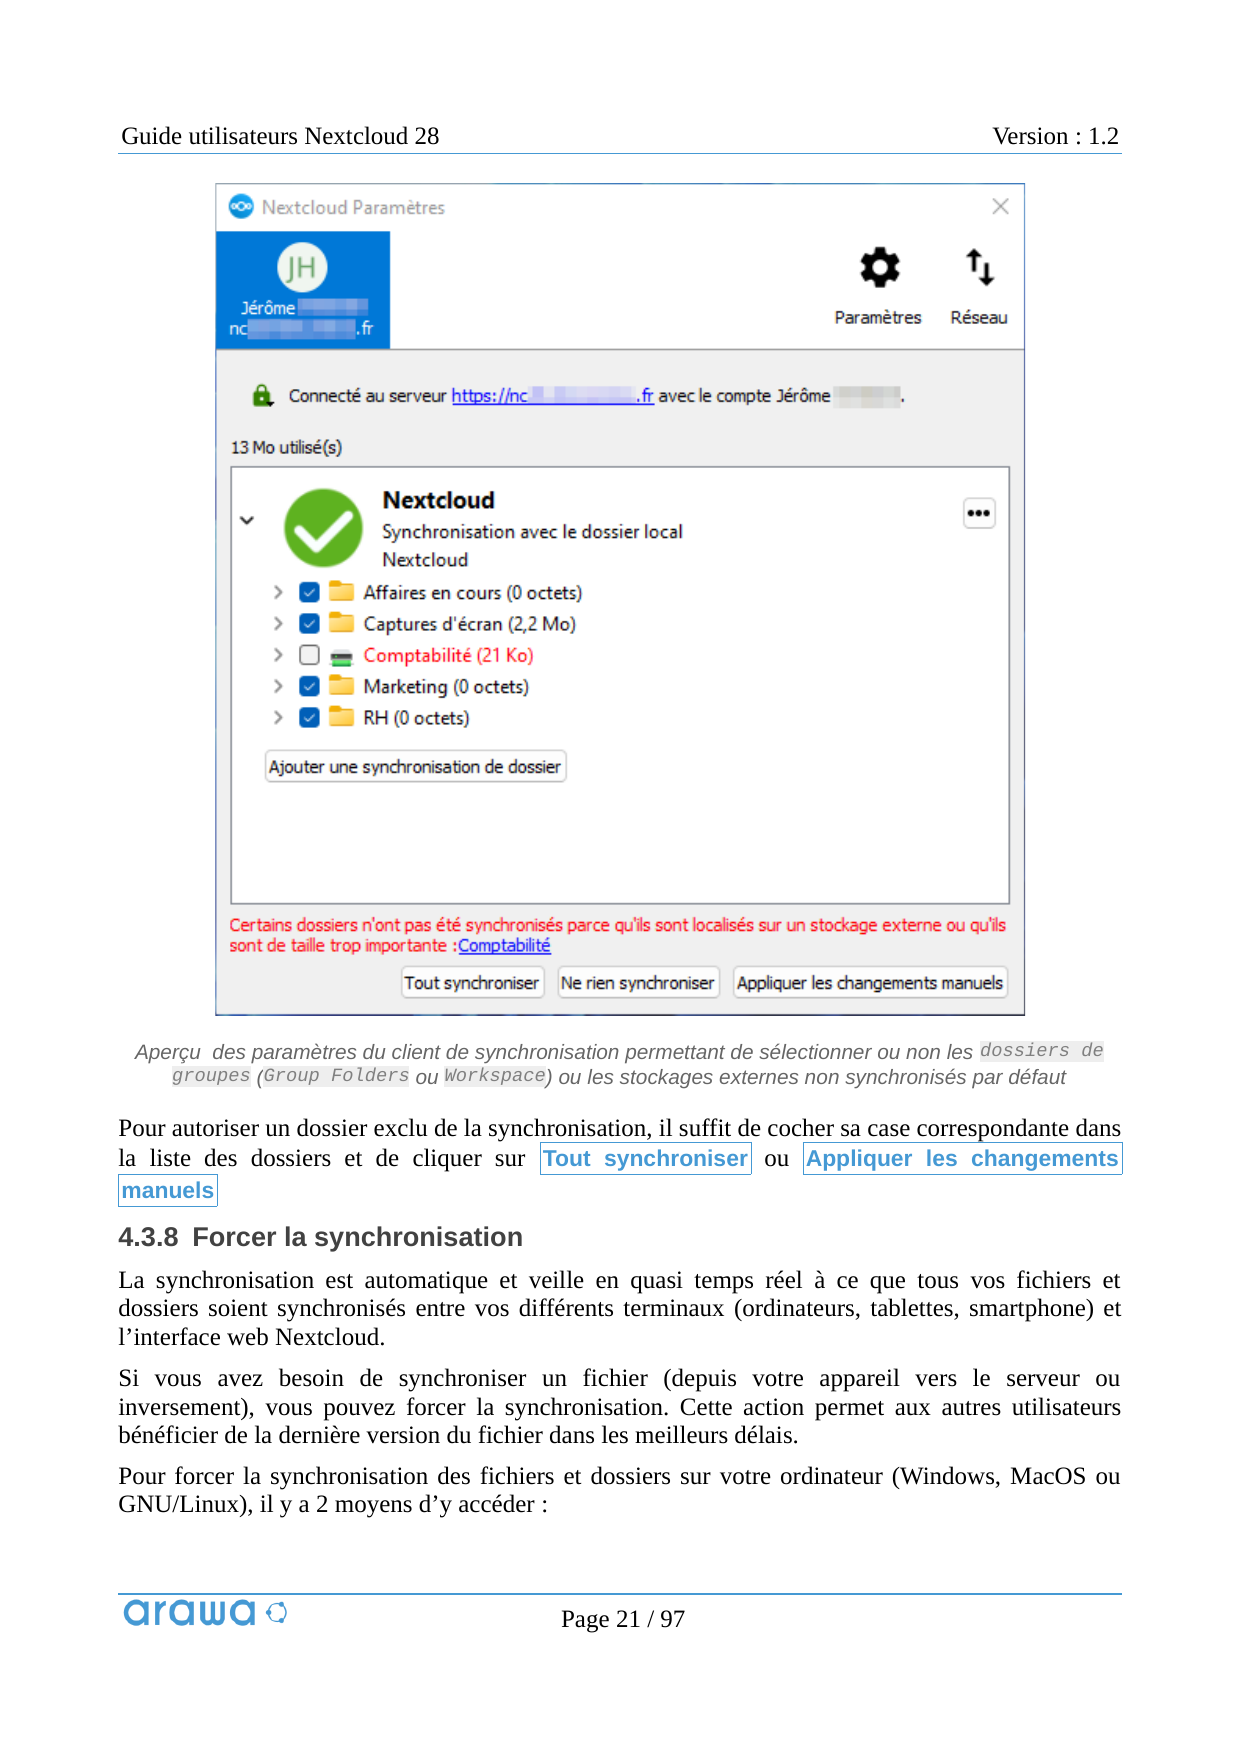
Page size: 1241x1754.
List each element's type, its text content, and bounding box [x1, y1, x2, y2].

text Aperçu des paramètres du client de synchronisation permettant de sélectionner ou non les dossiers de groupes (Group Folders ou Workspace) ou les stockages externes non synchronisés par défaut [118, 1039, 1122, 1089]
subtitle Forcer la synchronisation [118, 1221, 1122, 1252]
text Si vous avez besoin de synchroniser un fichier (depuis votre appareil vers le serveur ou inversement), vous pouvez forcer la synchronisation. Cette action permet aux autres utilisateurs bénéficier de la dernière version du fichier dans les meilleurs délais. [118, 1363, 1122, 1449]
text Pour autoriser un dossier exclu de la synchronisation, il suffit de cocher sa case correspondante dans la liste des dossiers et de cliquer sur Tout synchroniser ou Appliquer les changements manuels [118, 1113, 1122, 1206]
picture [215, 183, 1025, 1016]
text Pour forcer la synchronisation des fichiers et dossiers sur votre ordinateur (Windows, MacOS ou GNU/Linux), il y a 2 moyens d’y accéder : [118, 1461, 1122, 1518]
text La synchronisation est automatique et veille en quasi temps réel à ce que tous vos fichiers et dossiers soient synchronisés entre vos différents terminaux (ordinateurs, tablettes, smartphone) et l’interface web Nextcloud. [118, 1265, 1122, 1351]
picture [121, 1597, 290, 1628]
